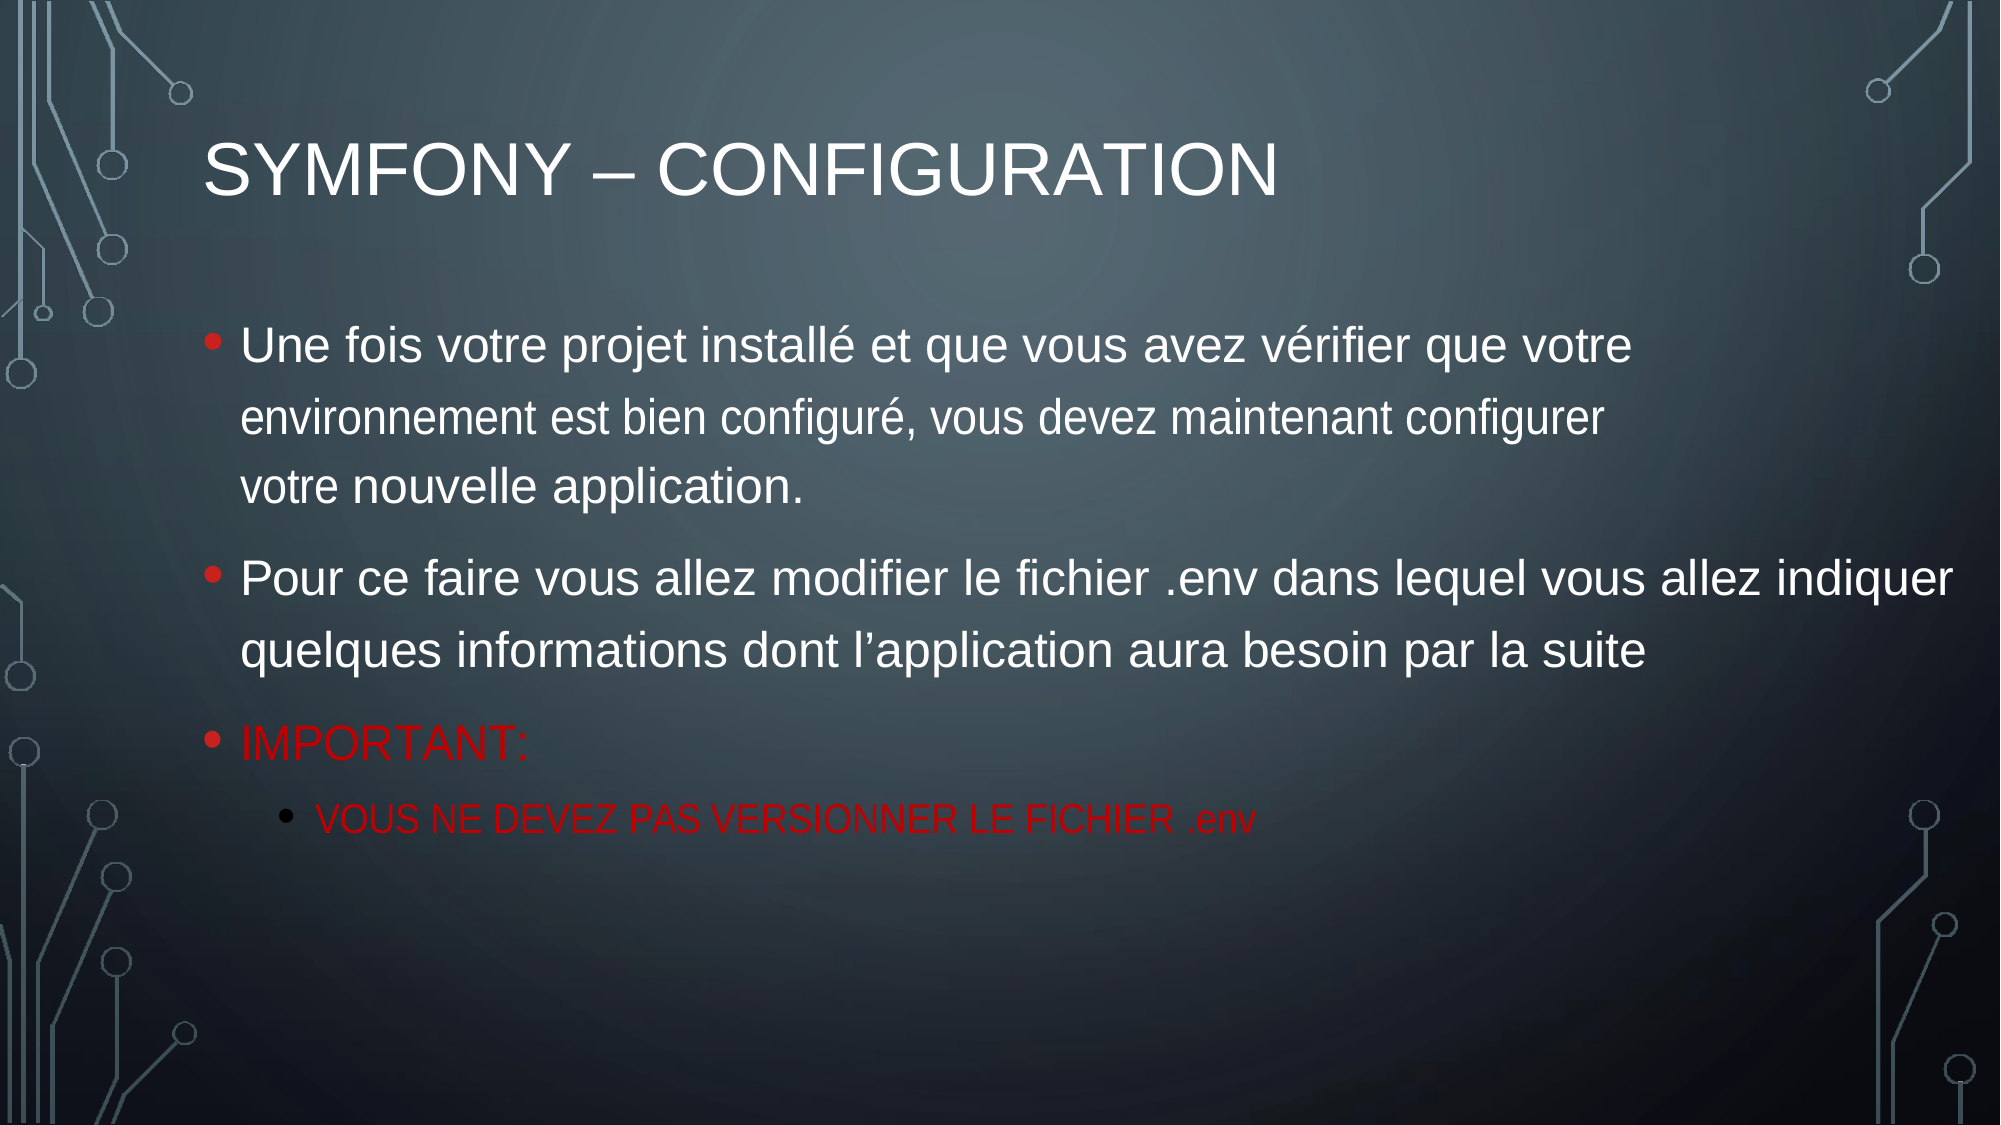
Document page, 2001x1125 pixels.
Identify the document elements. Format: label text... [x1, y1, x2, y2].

list Pour ce faire vous allez modifier le fichier .env dans lequel vous allez indiquer [202, 537, 1971, 609]
text quelques informations dont l’application aura besoin par la suite [240, 621, 1971, 678]
list VOUS NE DEVEZ PAS VERSIONNER LE FICHIER .env [277, 785, 1971, 845]
list IMPORTANT: [202, 702, 1971, 774]
subtitle SYMFONY – CONFIGURATION [202, 125, 1971, 211]
list Une fois votre projet installé et que vous avez vérifier que votre environnement est bien configuré, vous devez maintenant configurer votre nouvelle application. [202, 303, 1697, 514]
picture [0, 0, 2000, 1125]
